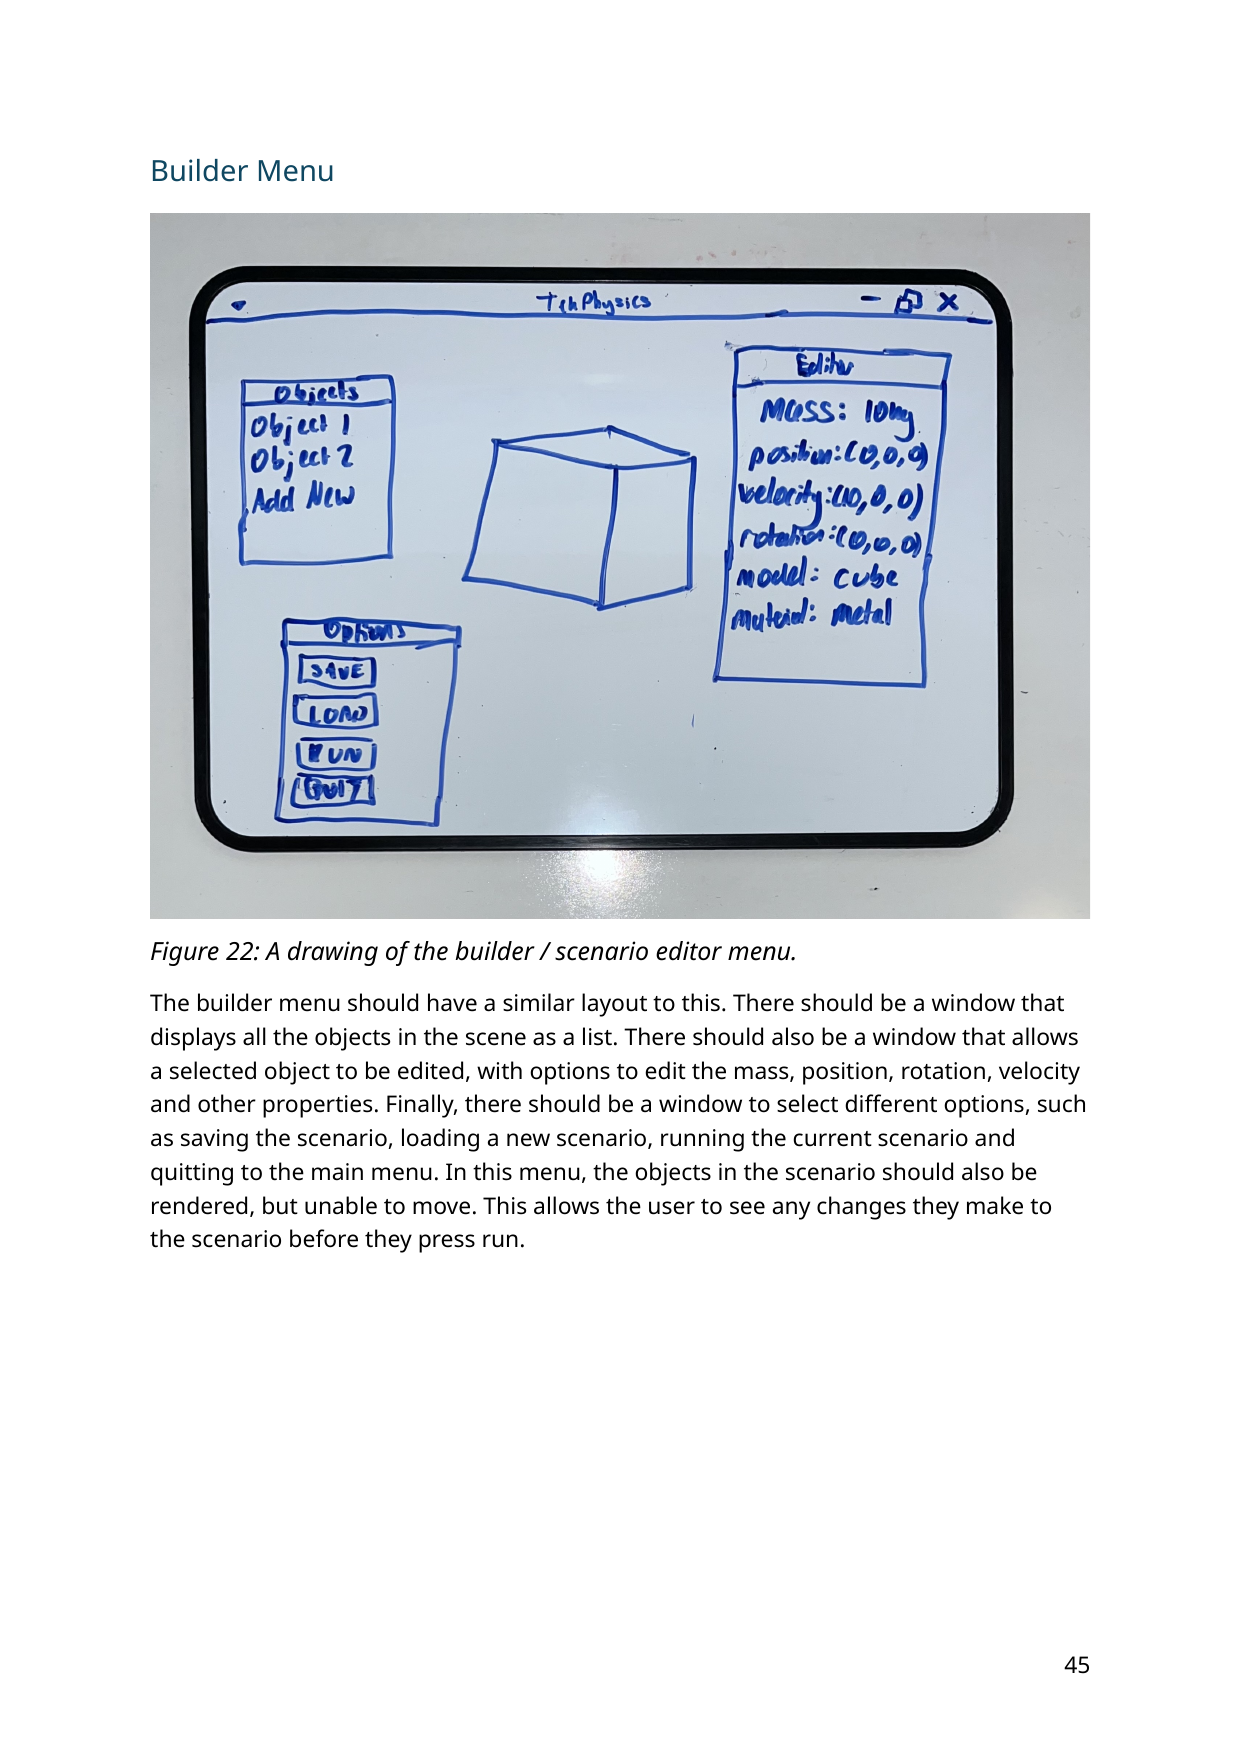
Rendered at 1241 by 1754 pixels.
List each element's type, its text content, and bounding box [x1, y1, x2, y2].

subtitle Builder Menu [150, 150, 1090, 190]
text Figure 22: A drawing of the builder / scenario editor menu. [150, 919, 1090, 968]
picture [150, 213, 1091, 919]
text The builder menu should have a similar layout to this. There should be a window that displays all the objects in the scene as a list. There should also be a window that allows a selected object to be edited, with options to edit the mass, position, rotation, velocity and other properties. Finally, there should be a window to select different options, such as saving the scenario, loading a new scenario, running the current scenario and quitting to the main menu. In this menu, the objects in the scenario should also be rendered, but unable to move. This allows the user to see any changes they make to the scenario before they press run. [150, 987, 1090, 1254]
